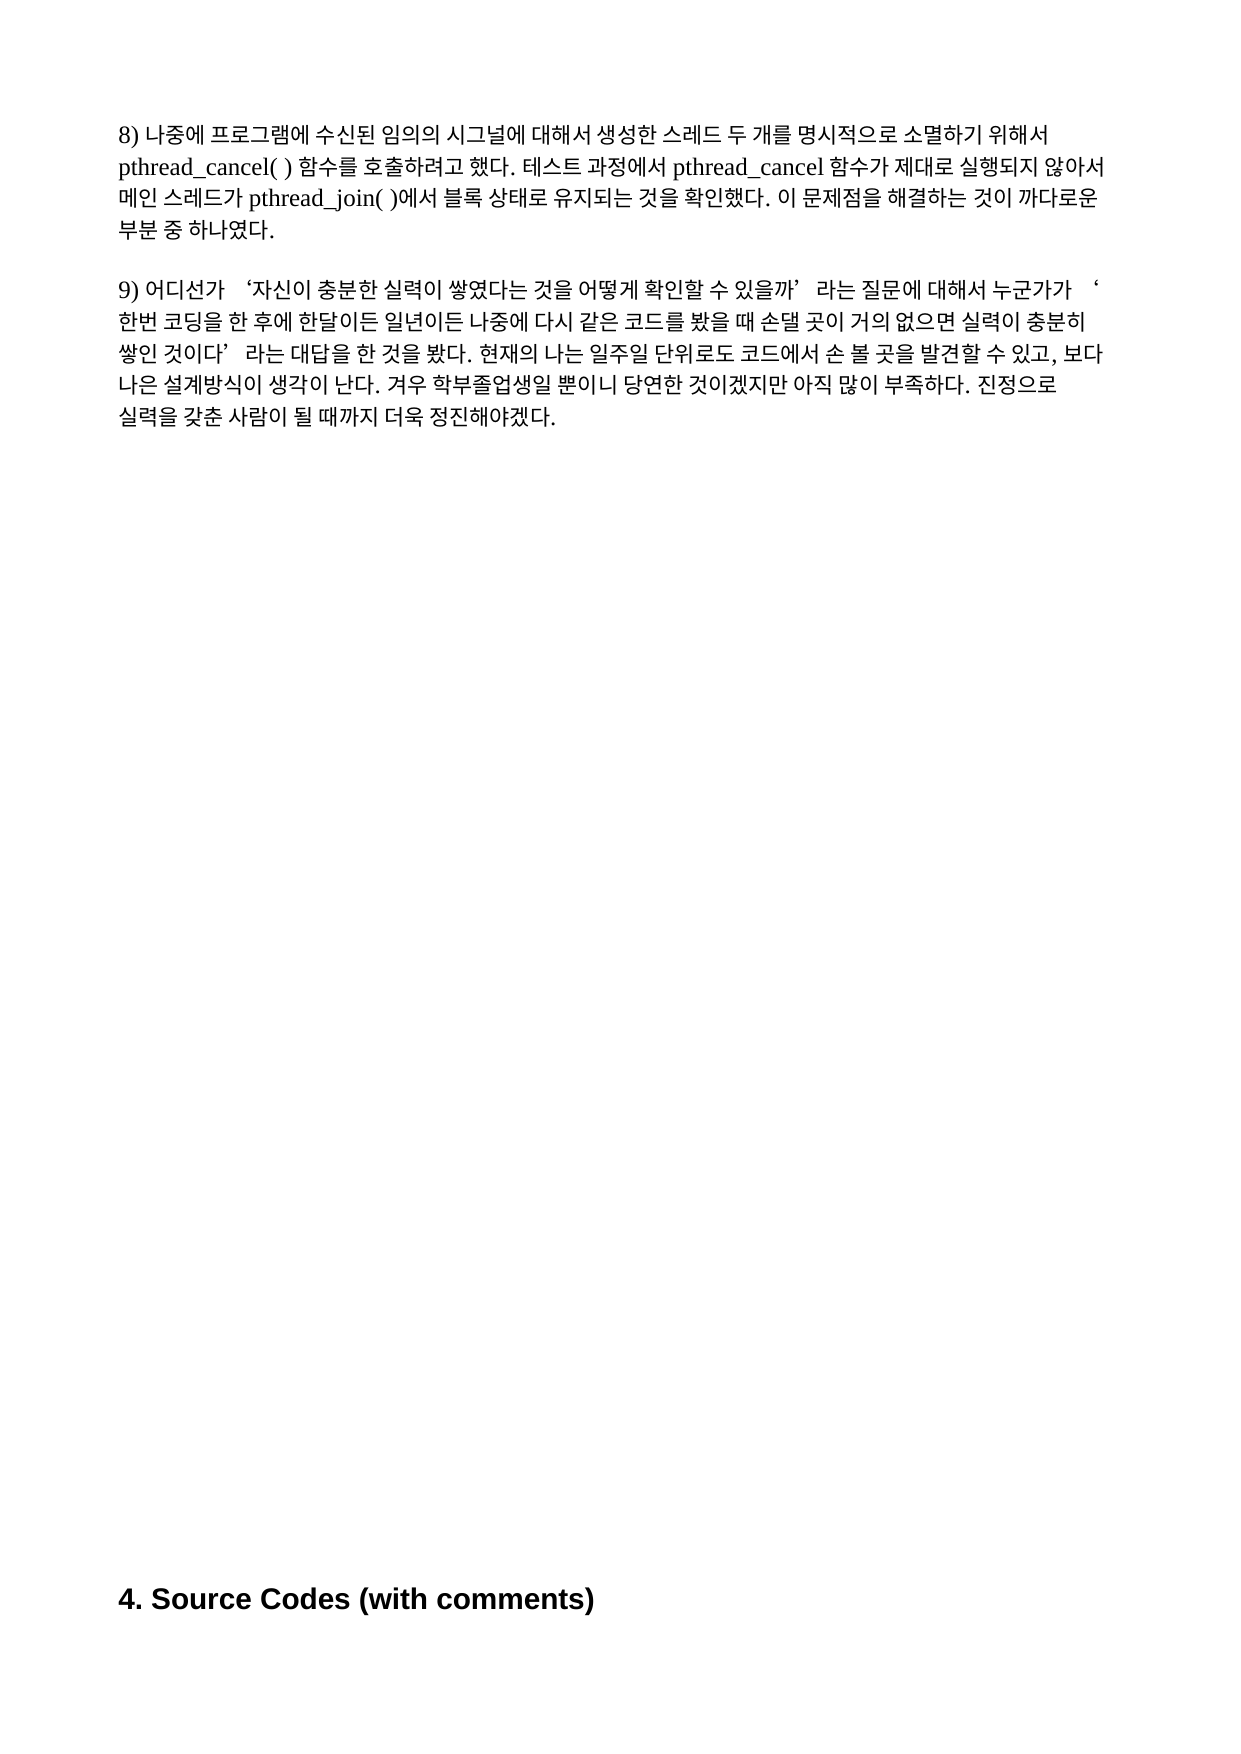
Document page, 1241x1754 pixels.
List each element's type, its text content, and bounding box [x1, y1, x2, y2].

text 9) 어디선가 ‘자신이 충분한 실력이 쌓였다는 것을 어떻게 확인할 수 있을까’라는 질문에 대해서 누군가가 ‘한번 코딩을 한 후에 한달이든 일년이든 나중에 다시 같은 코드를 봤을 때 손댈 곳이 거의 없으면 실력이 충분히 쌓인 것이다’라는 대답을 한 것을 봤다. 현재의 나는 일주일 단위로도 코드에서 손 볼 곳을 발견할 수 있고, 보다 나은 설계방식이 생각이 난다. 겨우 학부졸업생일 뿐이니 당연한 것이겠지만 아직 많이 부족하다. 진정으로 실력을 갖춘 사람이 될 때까지 더욱 정진해야겠다. [118, 273, 1122, 432]
text 8) 나중에 프로그램에 수신된 임의의 시그널에 대해서 생성한 스레드 두 개를 명시적으로 소멸하기 위해서 pthread_cancel( ) 함수를 호출하려고 했다. 테스트 과정에서 pthread_cancel함수가 제대로 실행되지 않아서 메인 스레드가 pthread_join( )에서 블록 상태로 유지되는 것을 확인했다. 이 문제점을 해결하는 것이 까다로운 부분 중 하나였다. [118, 118, 1122, 245]
text 4. Source Codes (with comments) [118, 1582, 1122, 1616]
